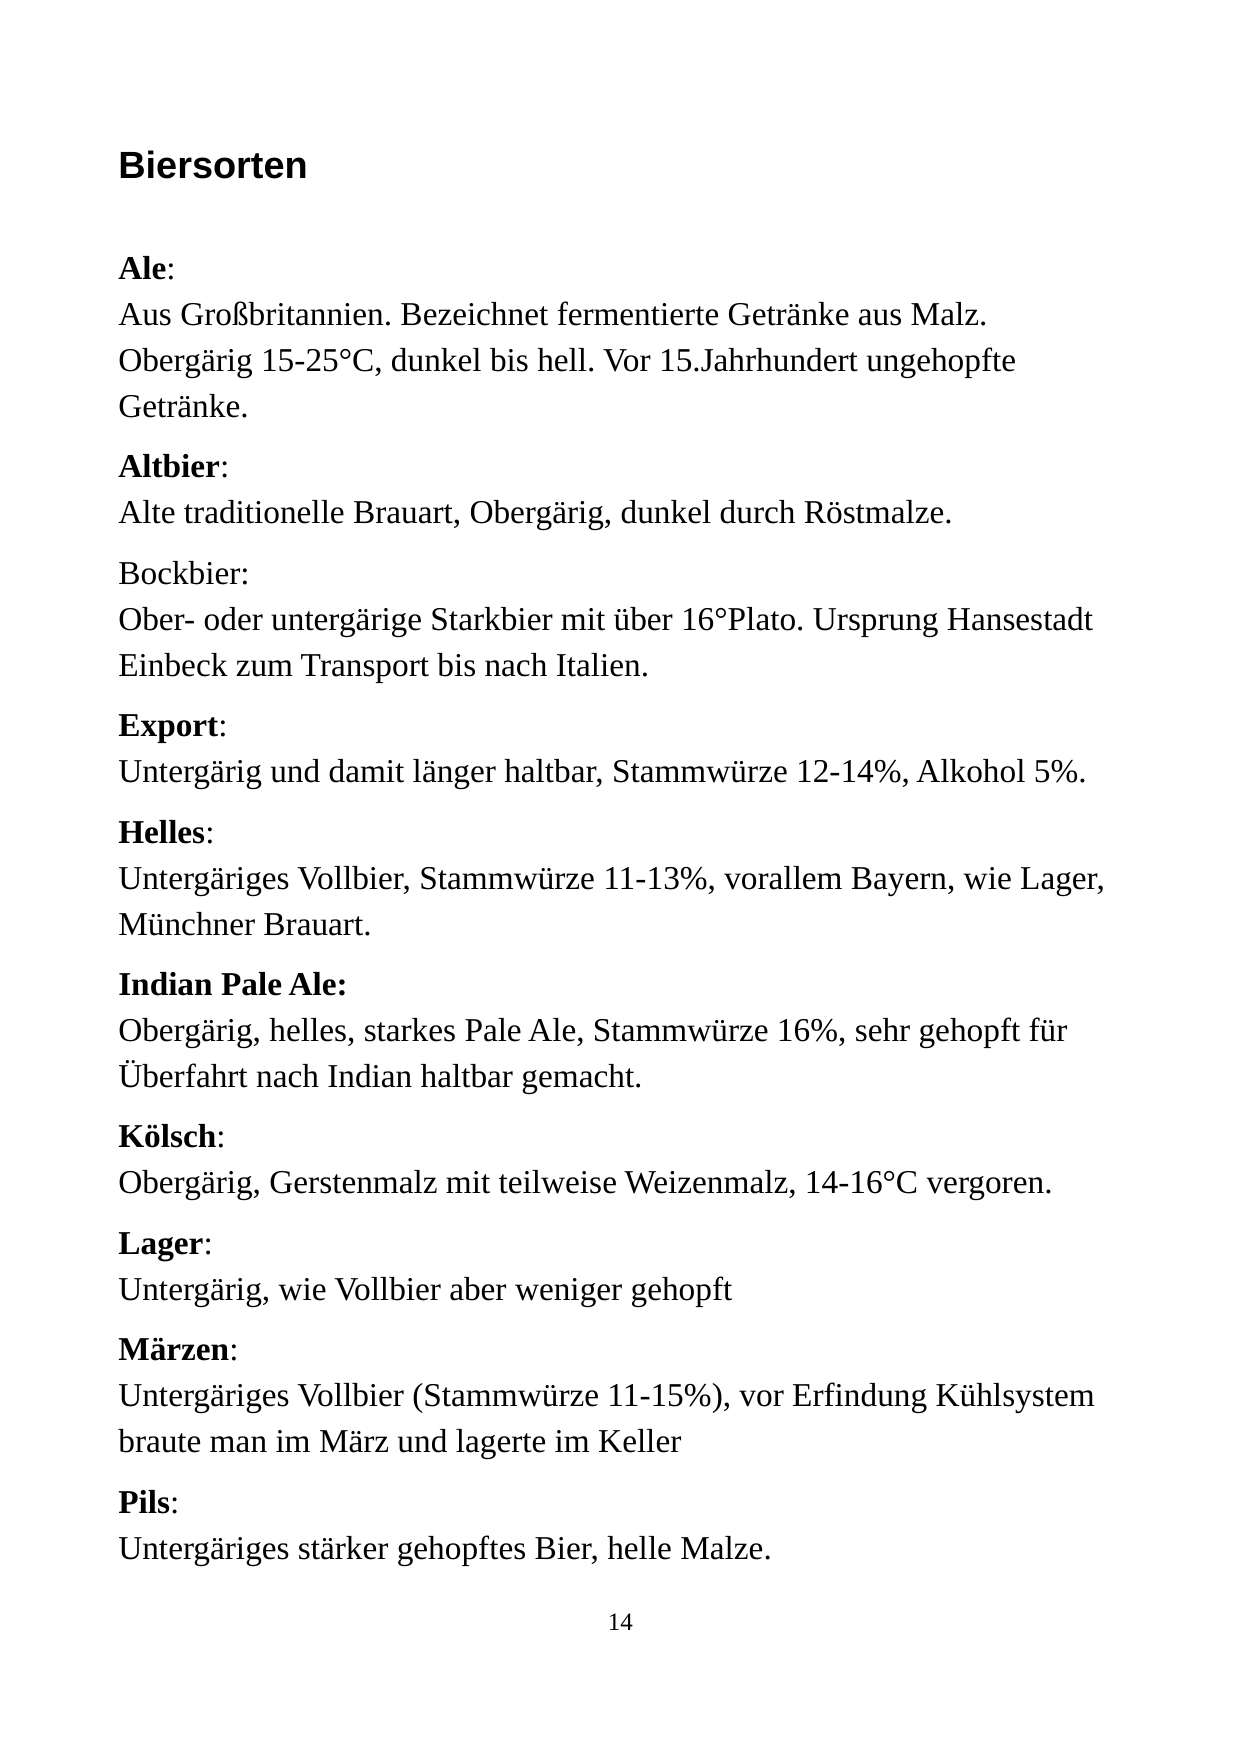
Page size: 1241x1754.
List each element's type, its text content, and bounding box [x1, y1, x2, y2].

text Altbier: Alte traditionelle Brauart, Obergärig, dunkel durch Röstmalze. [118, 447, 1122, 531]
text Bockbier: Ober- oder untergärige Starkbier mit über 16°Plato. Ursprung Hansestadt Einbeck zum Transport bis nach Italien. [118, 553, 1122, 683]
text Helles: Untergäriges Vollbier, Stammwürze 11-13%, vorallem Bayern, wie Lager, Münchner Brauart. [118, 812, 1122, 942]
text Ale: Aus Großbritannien. Bezeichnet fermentierte Getränke aus Malz. Obergärig 15-25°C, dunkel bis hell. Vor 15.Jahrhundert ungehopfte Getränke. [118, 248, 1122, 424]
text Kölsch: Obergärig, Gerstenmalz mit teilweise Weizenmalz, 14-16°C vergoren. [118, 1117, 1122, 1201]
text Export: Untergärig und damit länger haltbar, Stammwürze 12-14%, Alkohol 5%. [118, 706, 1122, 790]
text Märzen: Untergäriges Vollbier (Stammwürze 11-15%), vor Erfindung Kühlsystem braute man im März und lagerte im Keller [118, 1330, 1122, 1460]
text Pils: Untergäriges stärker gehopftes Bier, helle Malze. [118, 1482, 1122, 1566]
subtitle Biersorten [118, 143, 1122, 187]
text Lager: Untergärig, wie Vollbier aber weniger gehopft [118, 1223, 1122, 1307]
text Indian Pale Ale: Obergärig, helles, starkes Pale Ale, Stammwürze 16%, sehr gehopft für Überfahrt nach Indian haltbar gemacht. [118, 964, 1122, 1094]
